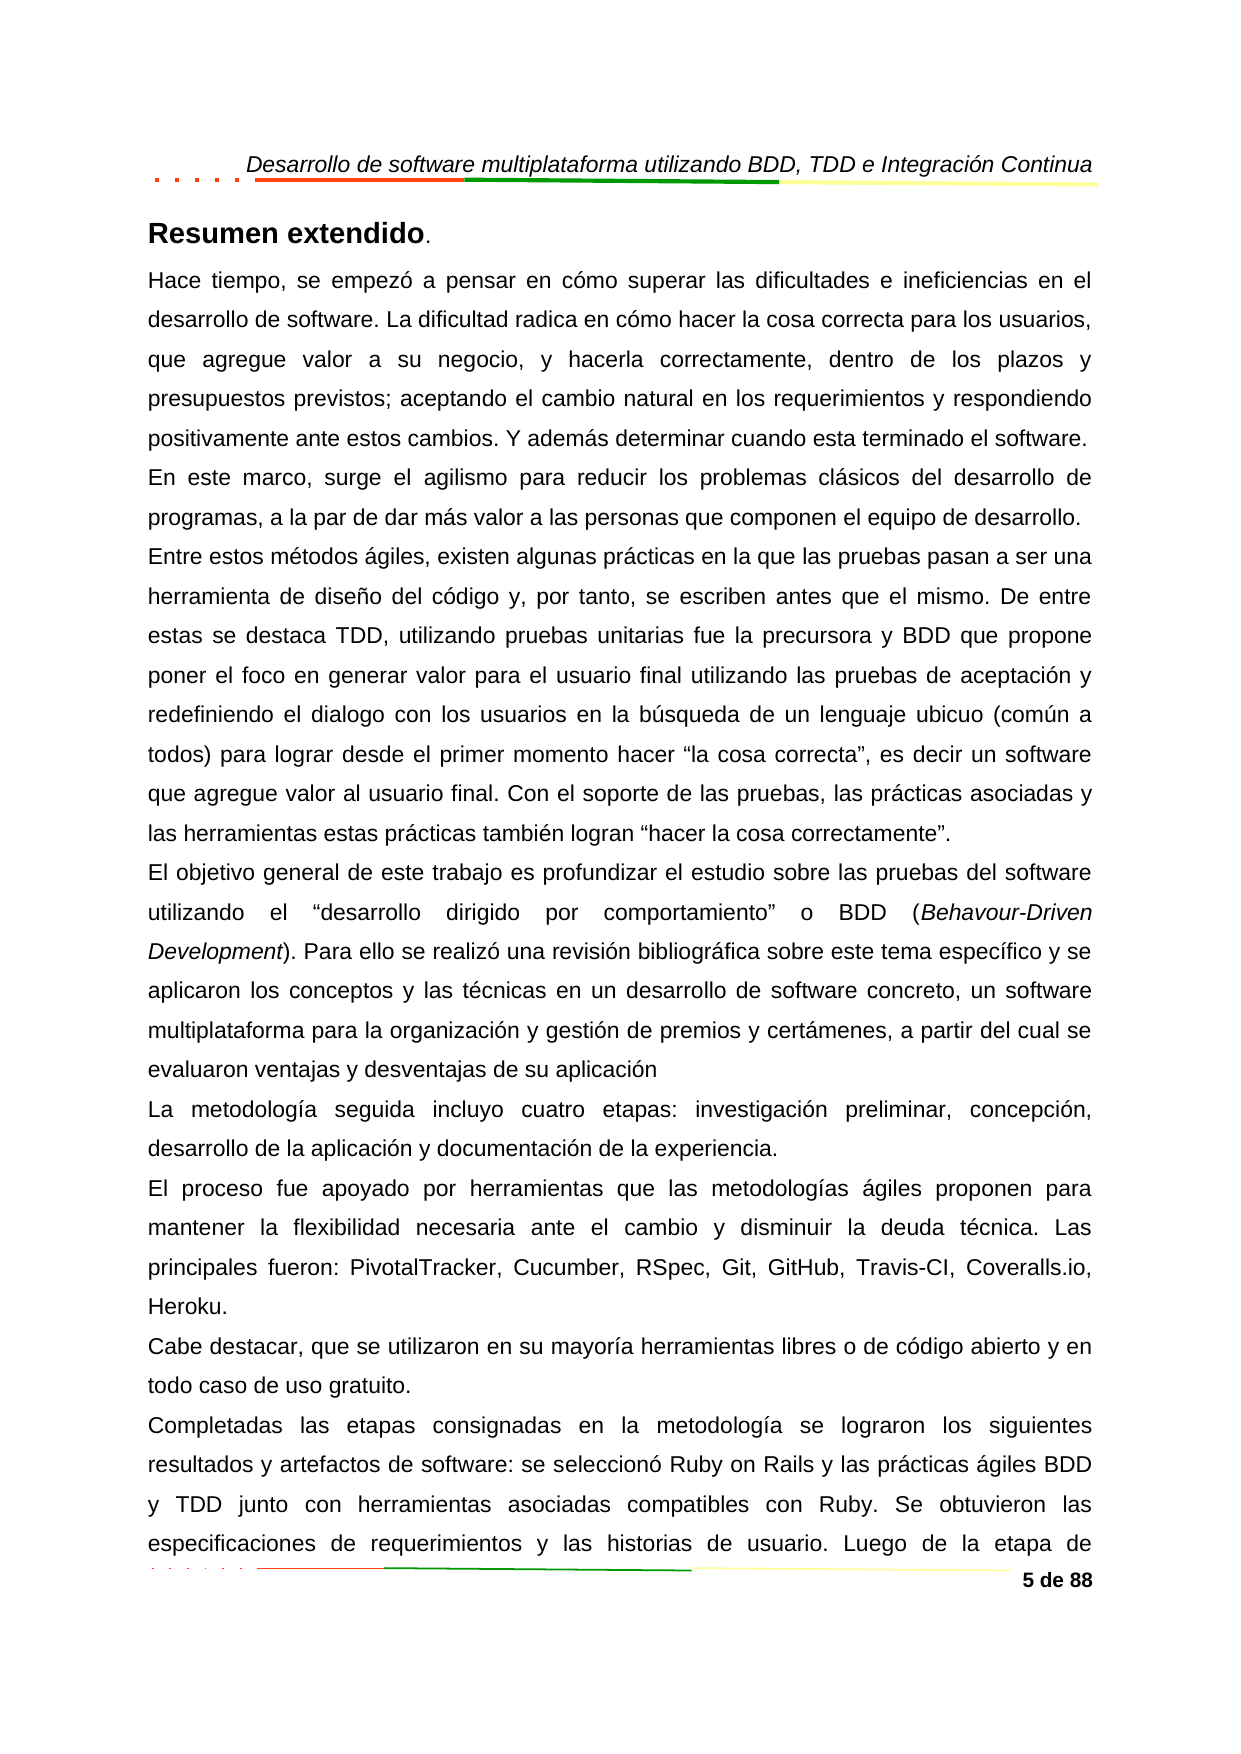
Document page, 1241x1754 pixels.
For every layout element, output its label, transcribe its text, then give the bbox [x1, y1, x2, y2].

text Completadas las etapas consignadas en la metodología se lograron los siguientes resultados y artefactos de software: se seleccionó Ruby on Rails y las prácticas ágiles BDD y TDD junto con herramientas asociadas compatibles con Ruby. Se obtuvieron las especificaciones de requerimientos y las historias de usuario. Luego de la etapa de [148, 1412, 1093, 1557]
text La metodología seguida incluyo cuatro etapas: investigación preliminar, concepción, desarrollo de la aplicación y documentación de la experiencia. [148, 1096, 1093, 1162]
text Cabe destacar, que se utilizaron en su mayoría herramientas libres o de código abierto y en todo caso de uso gratuito. [148, 1333, 1093, 1399]
text Hace tiempo, se empezó a pensar en cómo superar las dificultades e ineficiencias en el desarrollo de software. La dificultad radica en cómo hacer la cosa correcta para los usuarios, que agregue valor a su negocio, y hacerla correctamente, dentro de los plazos y presupuestos previstos; aceptando el cambio natural en los requerimientos y respondiendo positivamente ante estos cambios. Y además determinar cuando esta terminado el software. [148, 267, 1093, 451]
text El proceso fue apoyado por herramientas que las metodologías ágiles proponen para mantener la flexibilidad necesaria ante el cambio y disminuir la deuda técnica. Las principales fueron: PivotalTracker, Cucumber, RSpec, Git, GitHub, Travis-CI, Coveralls.io, Heroku. [148, 1175, 1093, 1320]
text En este marco, surge el agilismo para reducir los problemas clásicos del desarrollo de programas, a la par de dar más valor a las personas que componen el equipo de desarrollo. [148, 464, 1093, 530]
text El objetivo general de este trabajo es profundizar el estudio sobre las pruebas del software utilizando el “desarrollo dirigido por comportamiento” o BDD (Behavour-Driven Development). Para ello se realizó una revisión bibliográfica sobre este tema específico y se aplicaron los conceptos y las técnicas en un desarrollo de software concreto, un software multiplataforma para la organización y gestión de premios y certámenes, a partir del cual se evaluaron ventajas y desventajas de su aplicación [148, 859, 1093, 1083]
text Entre estos métodos ágiles, existen algunas prácticas en la que las pruebas pasan a ser una herramienta de diseño del código y, por tanto, se escriben antes que el mismo. De entre estas se destaca TDD, utilizando pruebas unitarias fue la precursora y BDD que propone poner el foco en generar valor para el usuario final utilizando las pruebas de aceptación y redefiniendo el dialogo con los usuarios en la búsqueda de un lenguaje ubicuo (común a todos) para lograr desde el primer momento hacer “la cosa correcta”, es decir un software que agregue valor al usuario final. Con el soporte de las pruebas, las prácticas asociadas y las herramientas estas prácticas también logran “hacer la cosa correctamente”. [148, 543, 1093, 846]
text Resumen extendido. [148, 217, 1093, 250]
